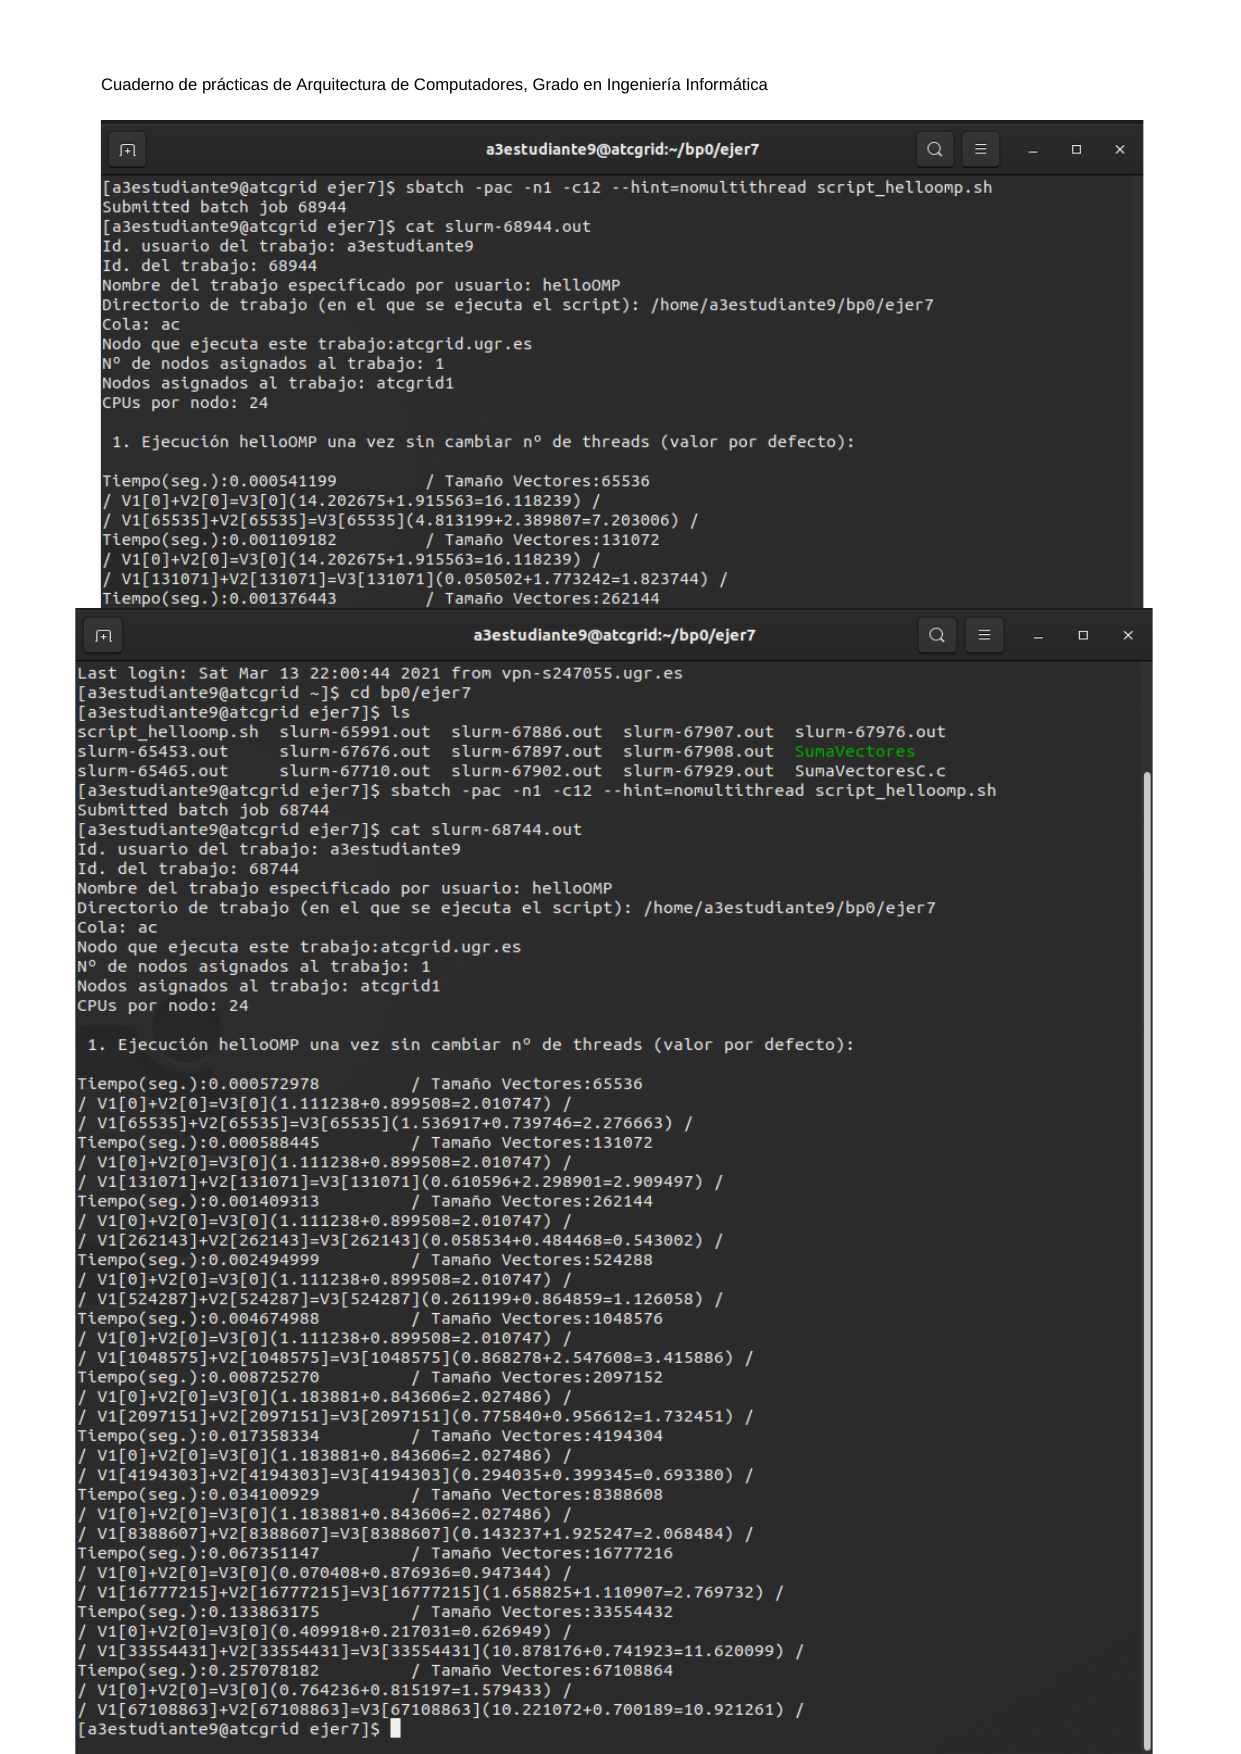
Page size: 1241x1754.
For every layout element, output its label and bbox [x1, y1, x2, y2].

picture [75, 120, 1153, 1754]
